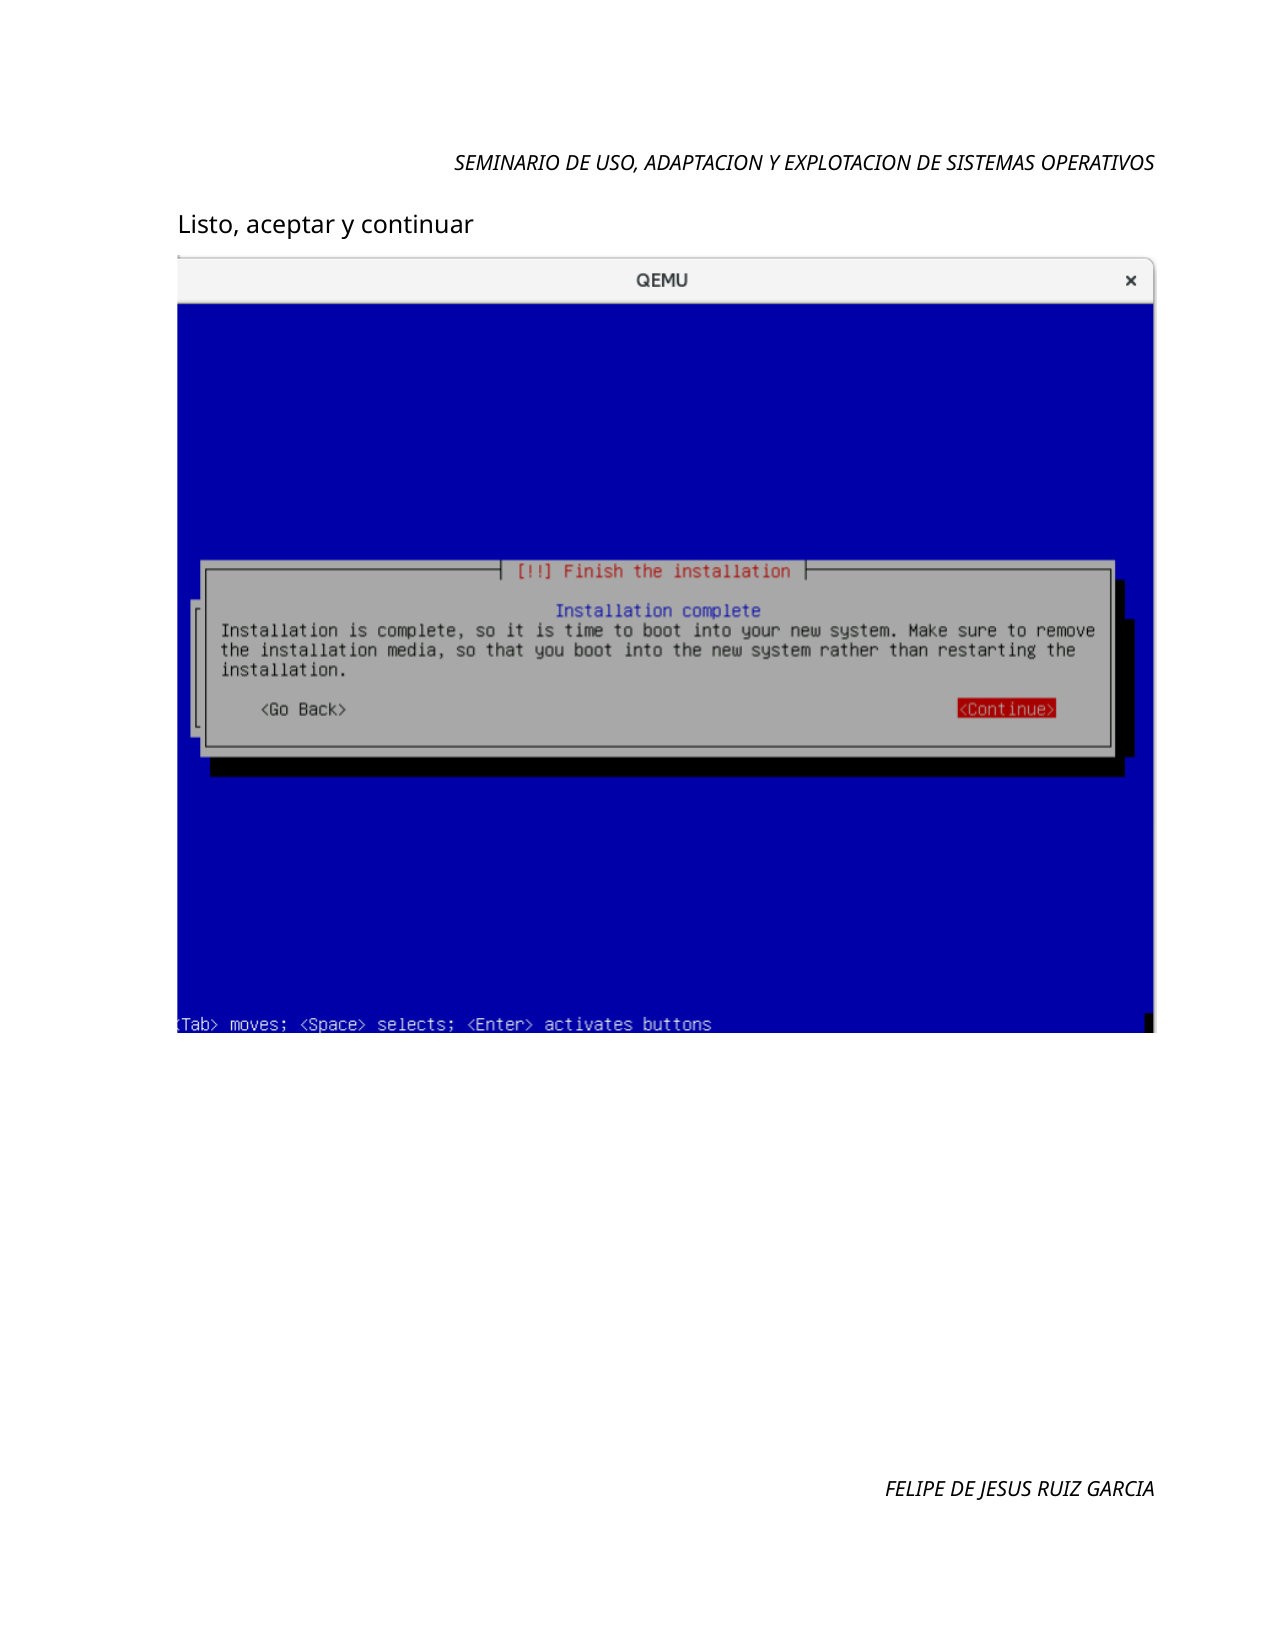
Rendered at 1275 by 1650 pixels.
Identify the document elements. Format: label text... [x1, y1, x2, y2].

picture [177, 255, 1157, 1033]
text Listo, aceptar y continuar [177, 207, 1157, 241]
